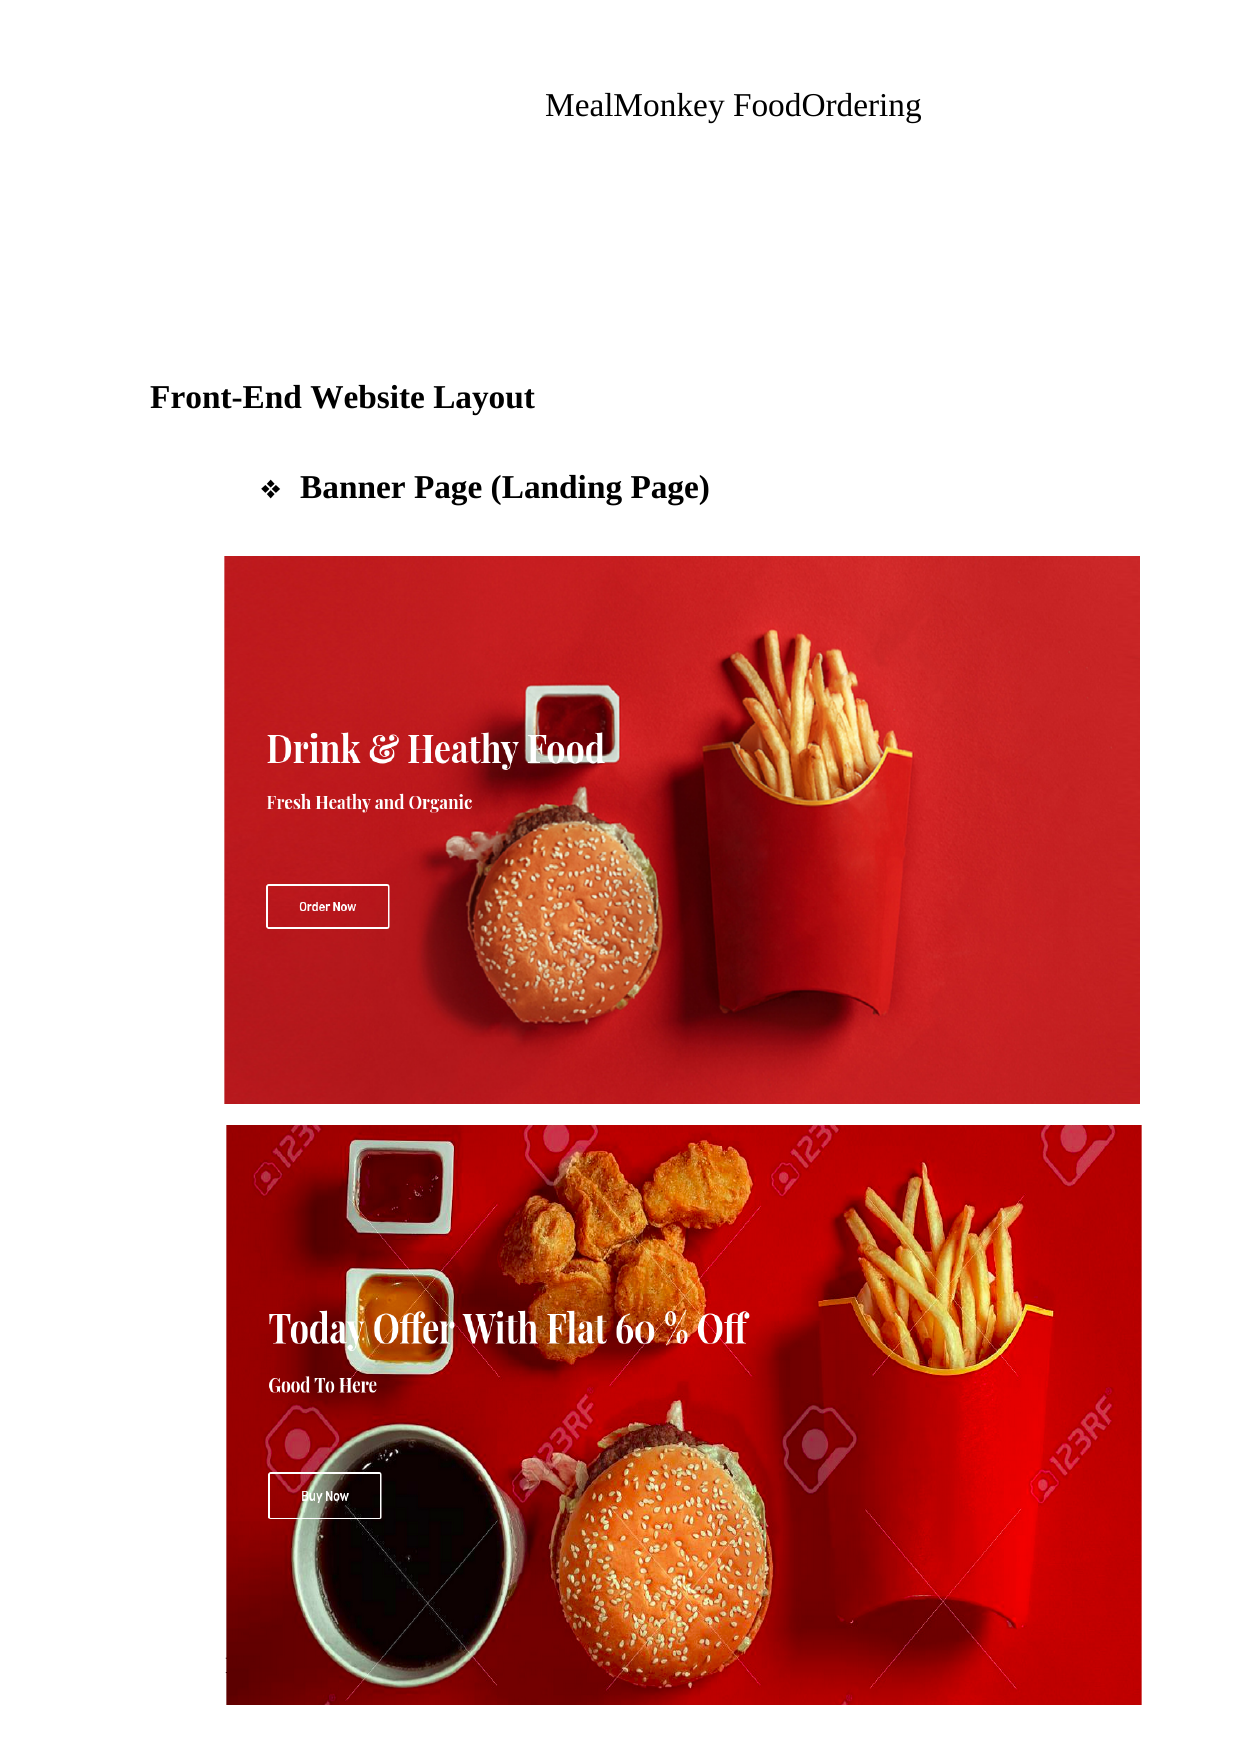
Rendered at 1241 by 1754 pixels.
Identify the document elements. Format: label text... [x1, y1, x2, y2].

picture [224, 556, 1140, 1104]
text Front-End Website Layout [150, 377, 1214, 416]
list Banner Page (Landing Page) [261, 467, 1214, 505]
picture [226, 1125, 1142, 1705]
